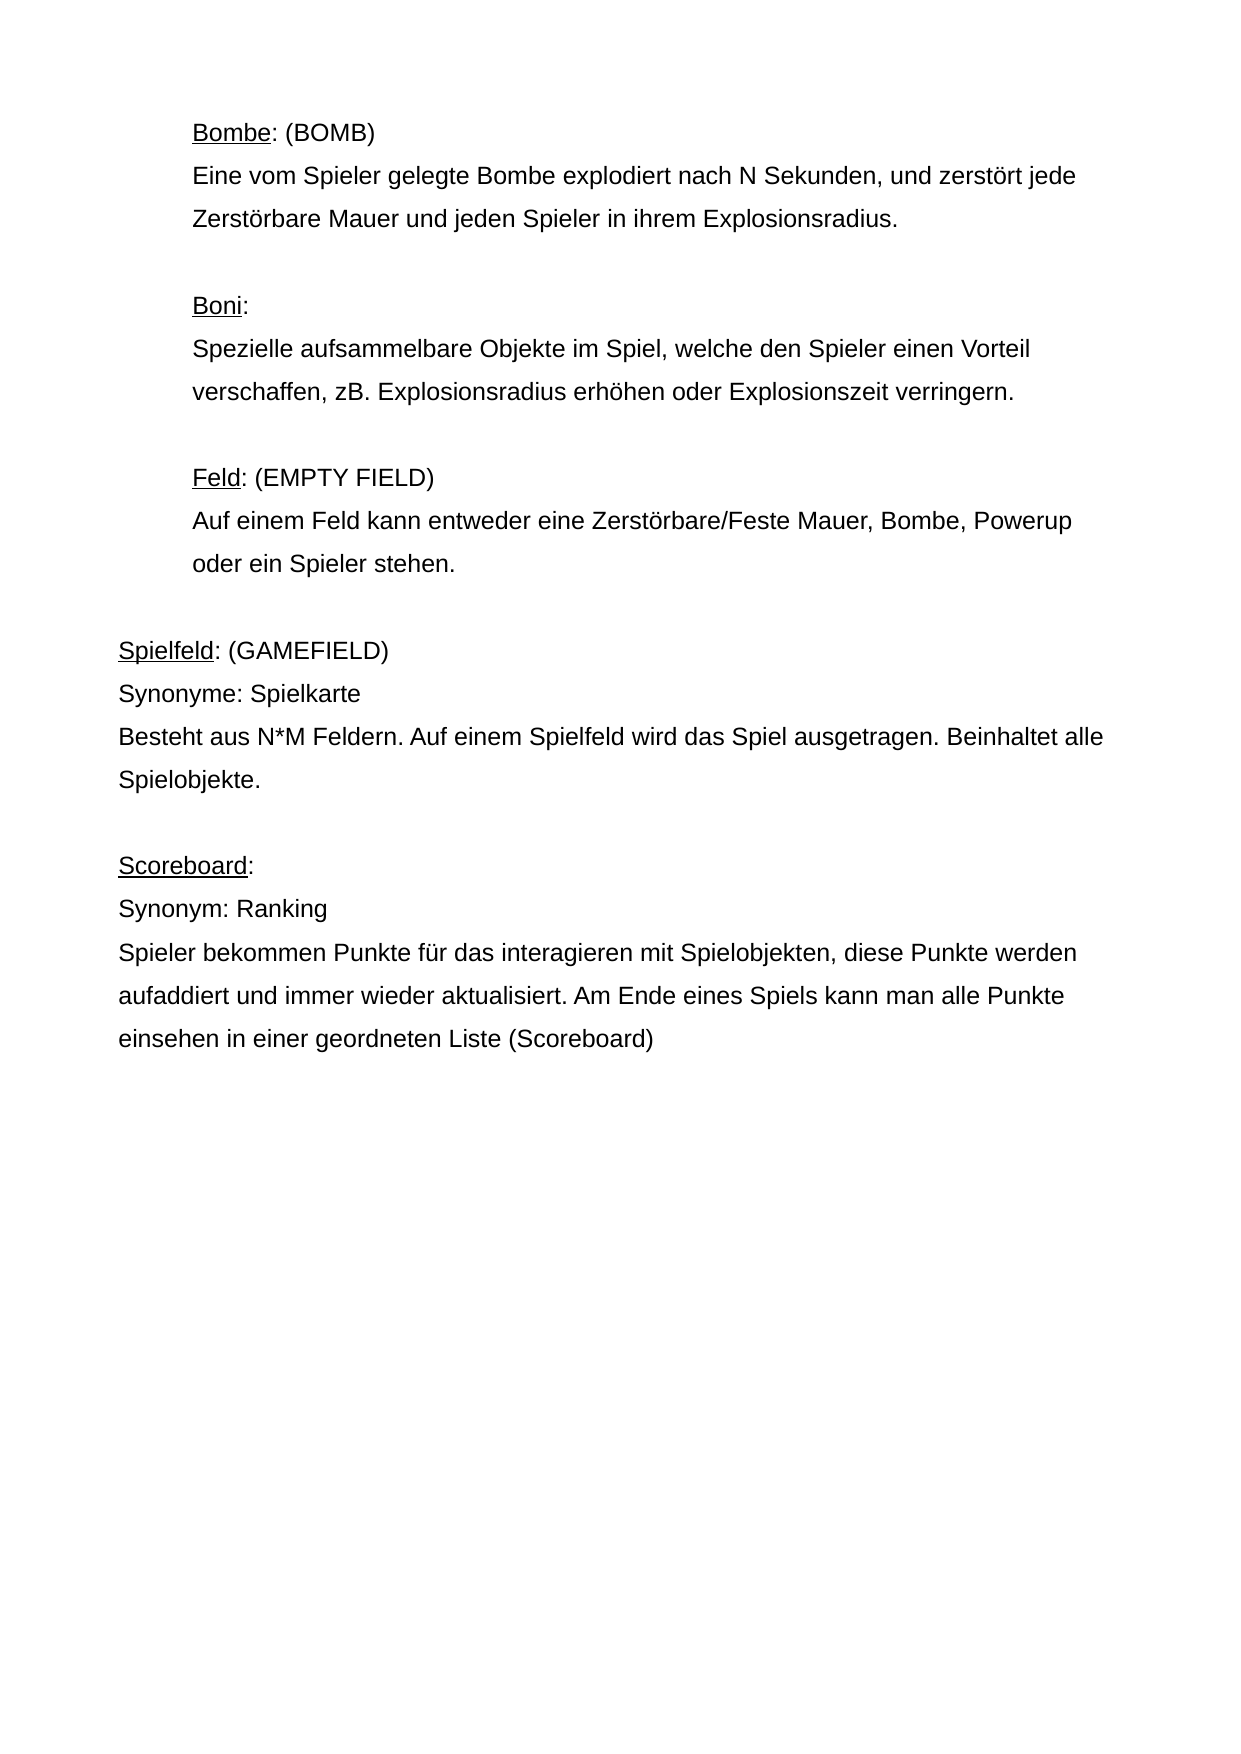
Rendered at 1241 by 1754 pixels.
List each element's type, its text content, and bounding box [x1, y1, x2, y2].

text Eine vom Spieler gelegte Bombe explodiert nach N Sekunden, und zerstört jede Zerstörbare Mauer und jeden Spieler in ihrem Explosionsradius. [118, 161, 1122, 233]
text Boni: Spezielle aufsammelbare Objekte im Spiel, welche den Spieler einen Vorteil verschaffen, zB. Explosionsradius erhöhen oder Explosionszeit verringern. [118, 291, 1122, 406]
text Synonyme: Spielkarte [118, 679, 1122, 707]
text Synonym: Ranking Spieler bekommen Punkte für das interagieren mit Spielobjekten, diese Punkte werden aufaddiert und immer wieder aktualisiert. Am Ende eines Spiels kann man alle Punkte einsehen in einer geordneten Liste (Scoreboard) [118, 894, 1122, 1052]
text Besteht aus N*M Feldern. Auf einem Spielfeld wird das Spiel ausgetragen. Beinhaltet alle Spielobjekte. [118, 722, 1122, 794]
text Bombe: (BOMB) [118, 118, 1122, 147]
text Feld: (EMPTY FIELD) Auf einem Feld kann entweder eine Zerstörbare/Feste Mauer, Bombe, Powerup oder ein Spieler stehen. [118, 463, 1122, 578]
text Scoreboard: [118, 851, 1122, 880]
text Spielfeld: (GAMEFIELD) [118, 636, 1122, 664]
